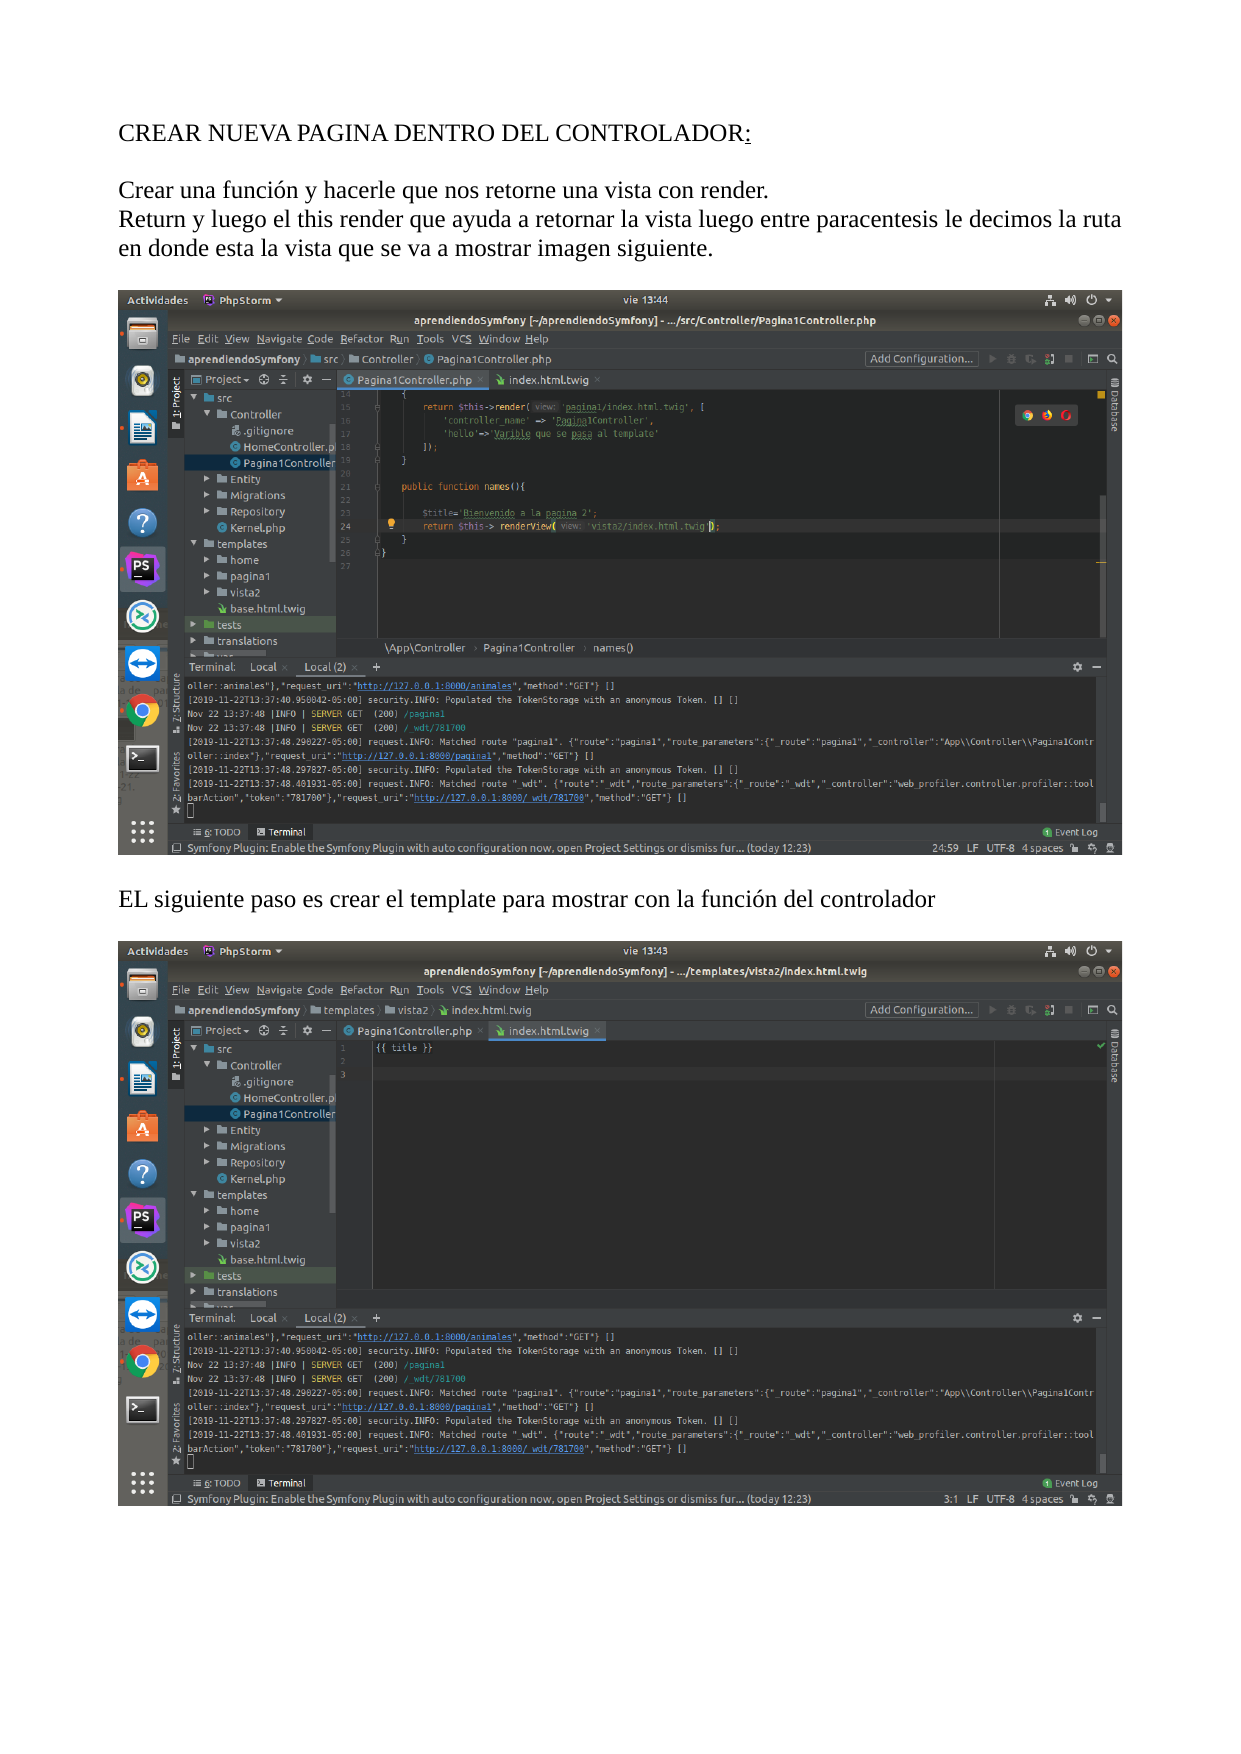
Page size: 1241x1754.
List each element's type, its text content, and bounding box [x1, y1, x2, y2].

text Return y luego el this render que ayuda a retornar la vista luego entre paracentesis le decimos la ruta en donde esta la vista que se va a mostrar imagen siguiente. [118, 204, 1122, 262]
text Crear una función y hacerle que nos retorne una vista con render. [118, 176, 1122, 204]
text EL siguiente paso es crear el template para mostrar con la función del controlador [118, 884, 1122, 912]
text CREAR NUEVA PAGINA DENTRO DEL CONTROLADOR: [118, 118, 1122, 147]
